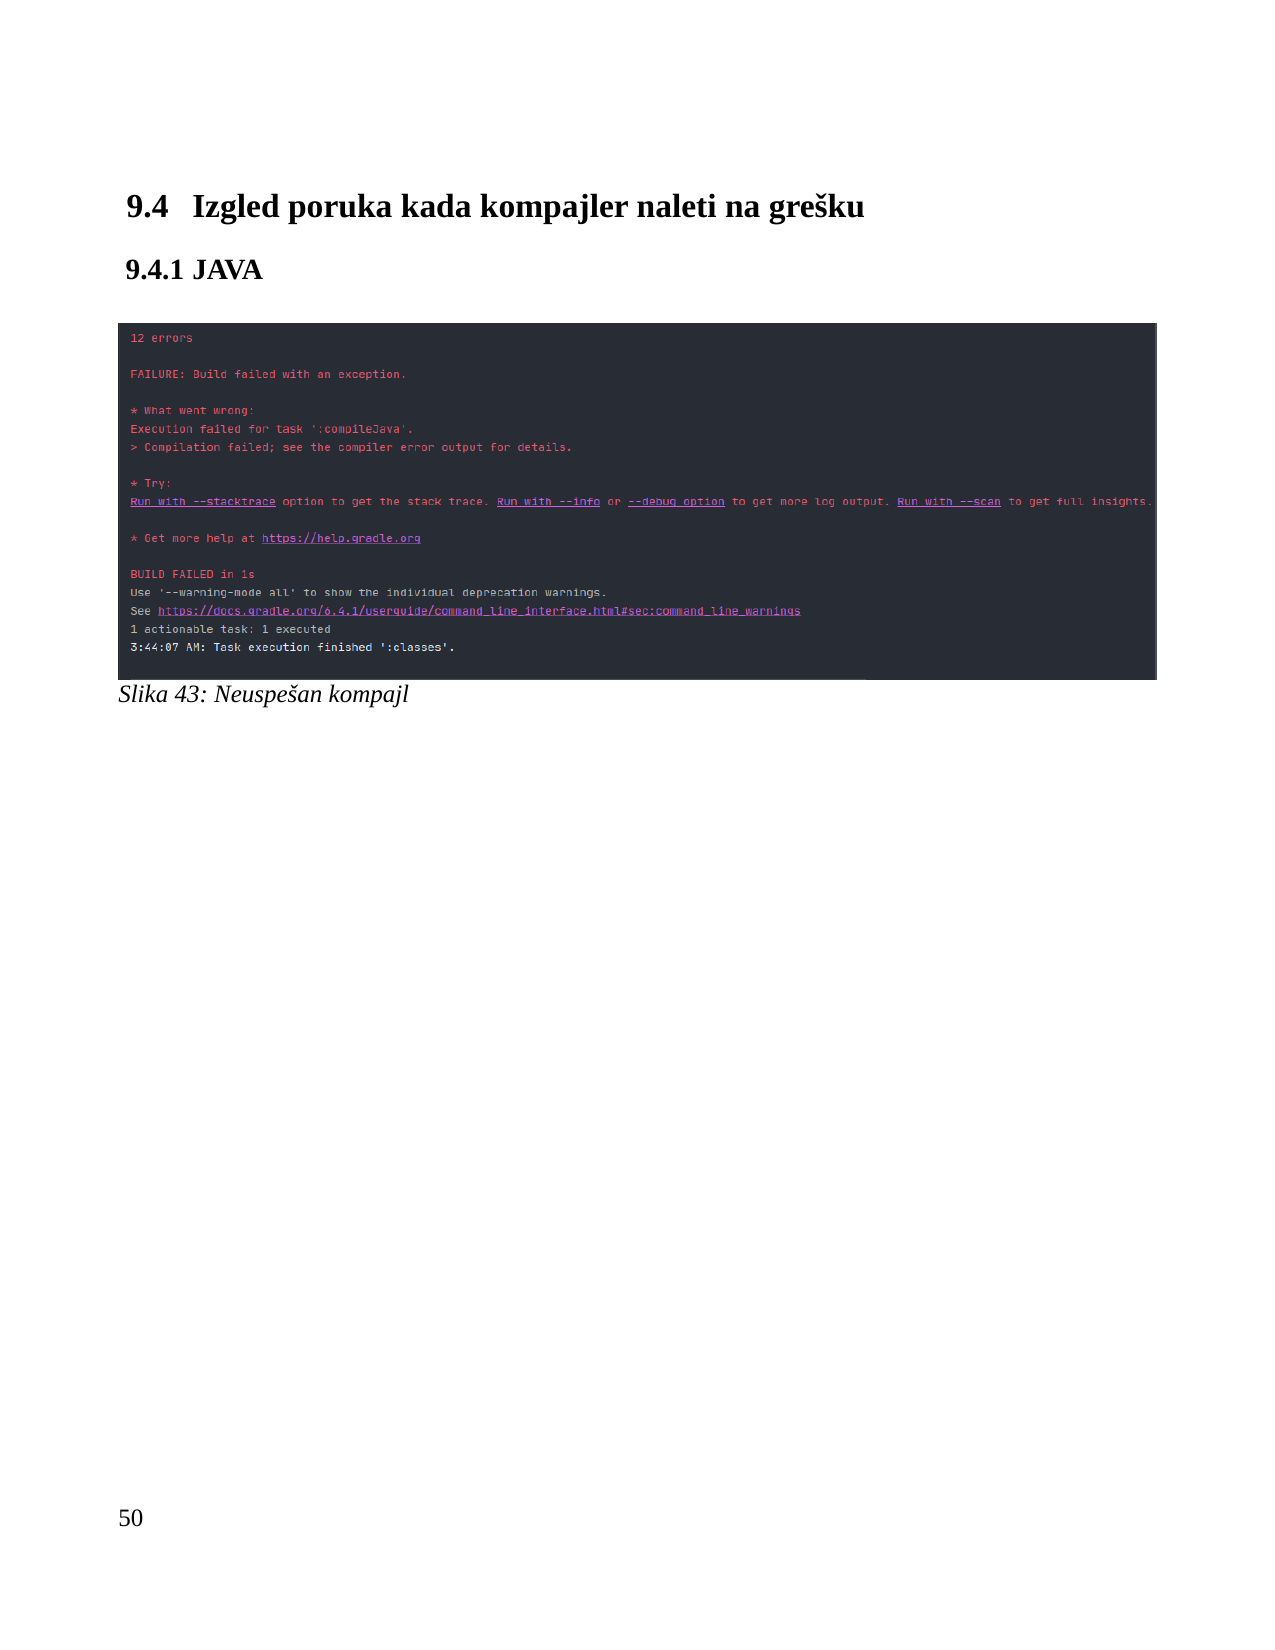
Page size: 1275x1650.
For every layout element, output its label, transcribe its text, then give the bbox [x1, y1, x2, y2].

subtitle Izgled poruka kada kompajler naleti na grešku [118, 187, 1157, 225]
text Slika 43: Neuspešan kompajl [118, 680, 1157, 708]
subtitle JAVA [118, 252, 1157, 286]
picture [118, 323, 1157, 680]
